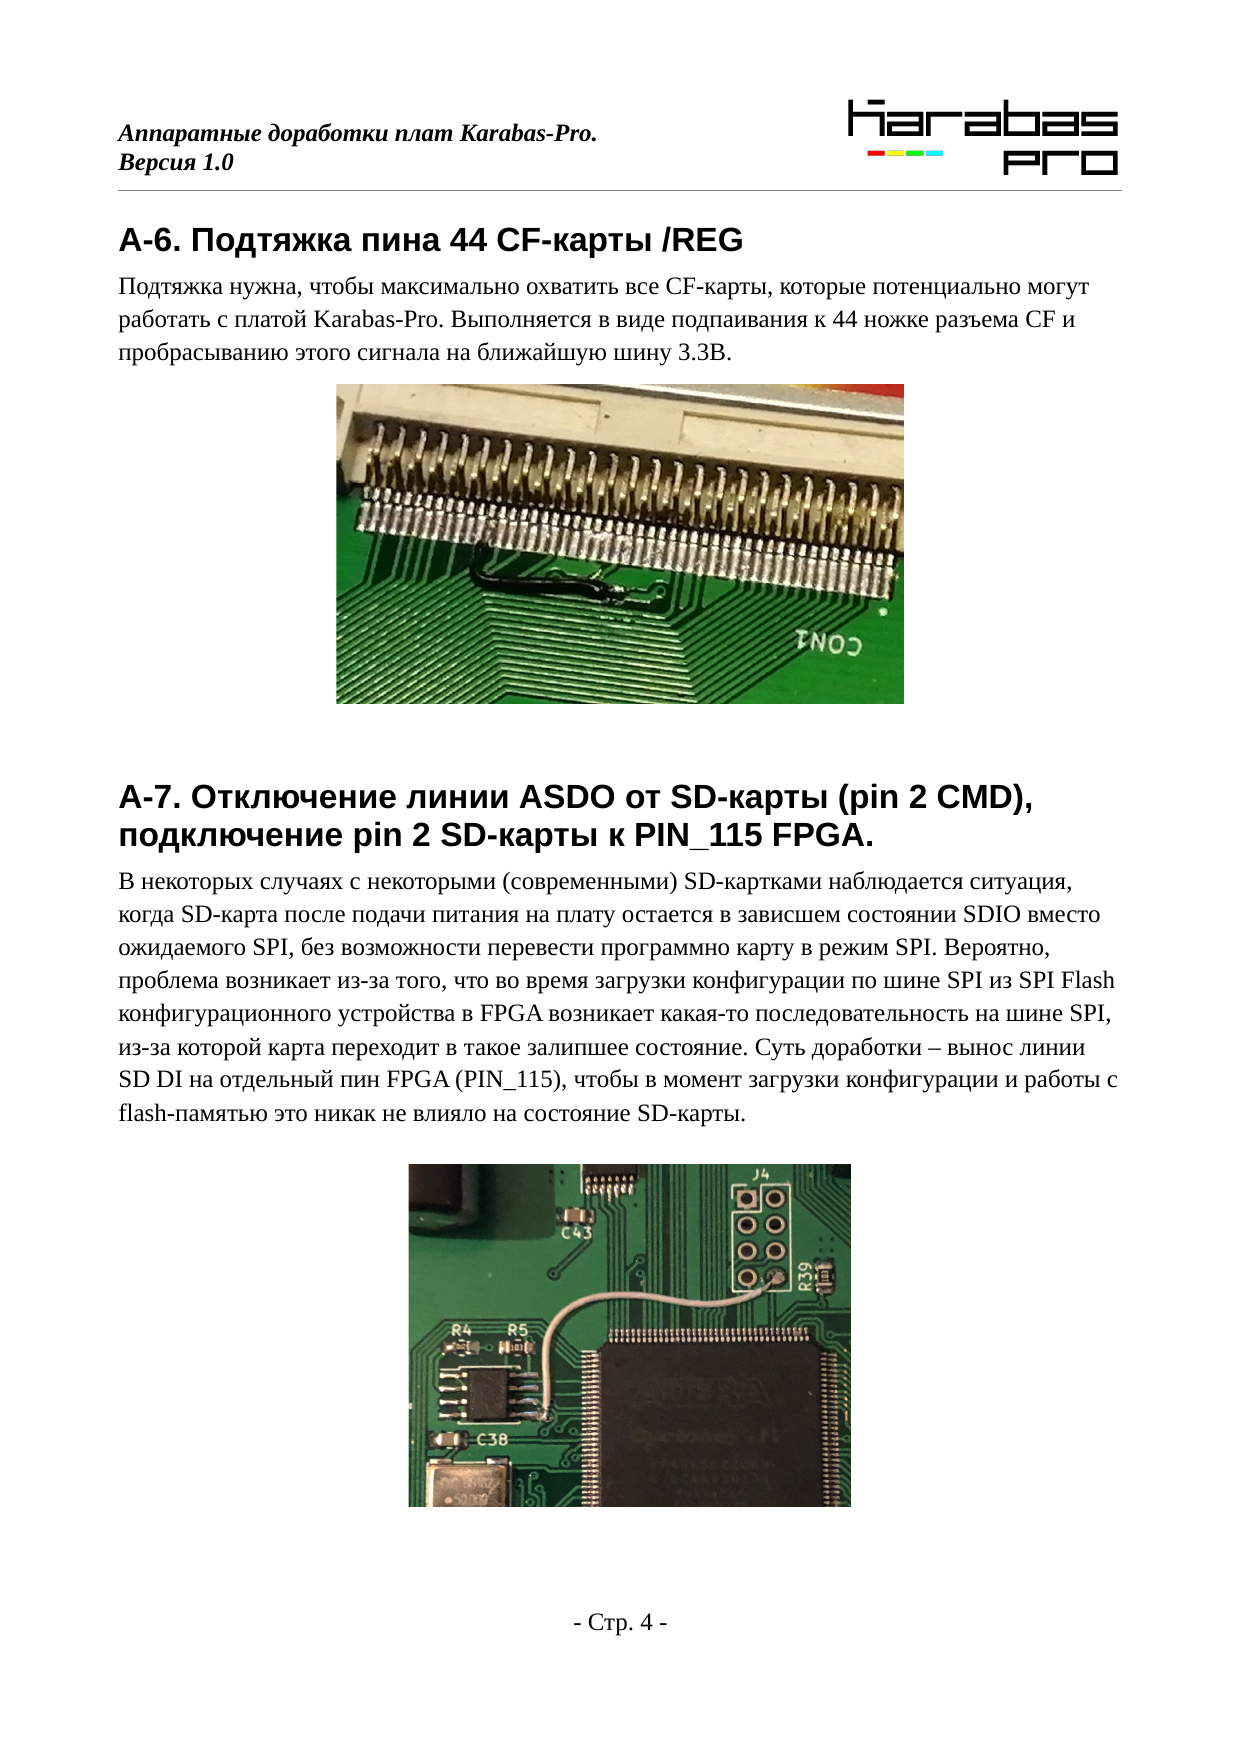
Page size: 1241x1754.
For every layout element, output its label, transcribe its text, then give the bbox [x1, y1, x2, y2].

picture [336, 384, 904, 704]
subtitle A-7. Отключение линии ASDO от SD-карты (pin 2 CMD), подключение pin 2 SD-карты к PIN_115 FPGA. [118, 777, 1122, 854]
picture [848, 97, 1119, 175]
subtitle A-6. Подтяжка пина 44 CF-карты /REG [118, 220, 1122, 258]
text Подтяжка нужна, чтобы максимально охватить все CF-карты, которые потенциально могут работать с платой Karabas-Pro. Выполняется в виде подпаивания к 44 ножке разъема CF и пробрасыванию этого сигнала на ближайшую шину 3.3В. [118, 271, 1122, 366]
text В некоторых случаях с некоторыми (современными) SD-картками наблюдается ситуация, когда SD-карта после подачи питания на плату остается в зависшем состоянии SDIO вместо ожидаемого SPI, без возможности перевести программно карту в режим SPI. Вероятно, проблема возникает из-за того, что во время загрузки конфигурации по шине SPI из SPI Flash конфигурационного устройства в FPGA возникает какая-то последовательность на шине SPI, из-за которой карта переходит в такое залипшее состояние. Суть доработки – вынос линии SD DI на отдельный пин FPGA (PIN_115), чтобы в момент загрузки конфигурации и работы с flash-памятью это никак не влияло на состояние SD-карты. [118, 866, 1122, 1126]
picture [408, 1164, 837, 1262]
